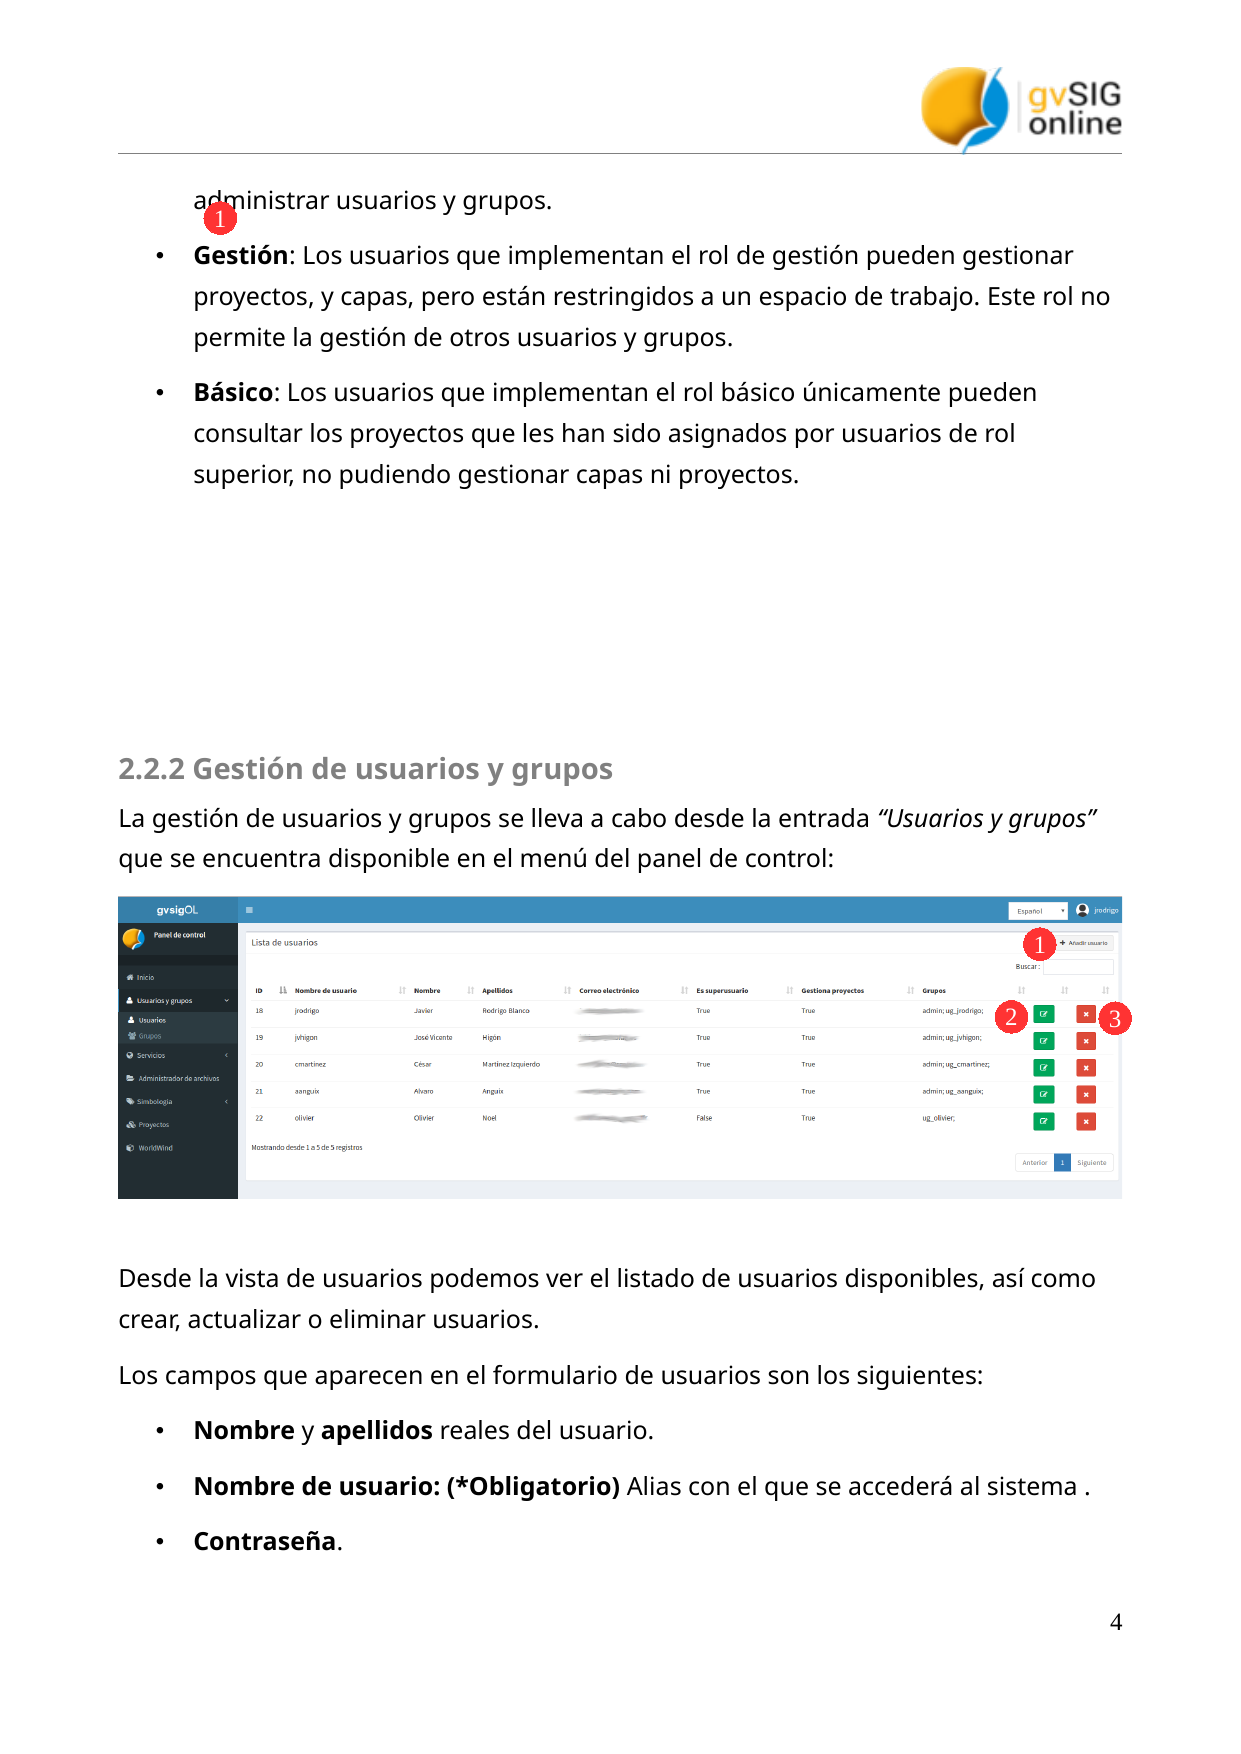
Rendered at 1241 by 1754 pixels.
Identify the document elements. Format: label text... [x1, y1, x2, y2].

text Desde la vista de usuarios podemos ver el listado de usuarios disponibles, así como crear, actualizar o eliminar usuarios. [118, 1261, 1122, 1336]
list Básico: Los usuarios que implementan el rol básico únicamente pueden consultar los proyectos que les han sido asignados por usuarios de rol superior, no pudiendo gestionar capas ni proyectos. [156, 375, 1122, 491]
text La gestión de usuarios y grupos se lleva a cabo desde la entrada “Usuarios y grupos” que se encuentra disponible en el menú del panel de control: [118, 800, 1122, 875]
text Los campos que aparecen en el formulario de usuarios son los siguientes: [118, 1357, 1122, 1391]
list administrar usuarios y grupos. [156, 182, 1122, 216]
list Nombre y apellidos reales del usuario. [156, 1413, 1122, 1447]
list Gestión: Los usuarios que implementan el rol de gestión pueden gestionar proyectos, y capas, pero están restringidos a un espacio de trabajo. Este rol no permite la gestión de otros usuarios y grupos. [156, 238, 1122, 353]
list Contraseña. [156, 1524, 1122, 1558]
picture [118, 896, 1123, 1199]
picture [921, 67, 1122, 155]
subtitle 2.2.2 Gestión de usuarios y grupos [118, 748, 1122, 788]
list Nombre de usuario: (*Obligatorio) Alias con el que se accederá al sistema . [156, 1468, 1122, 1502]
